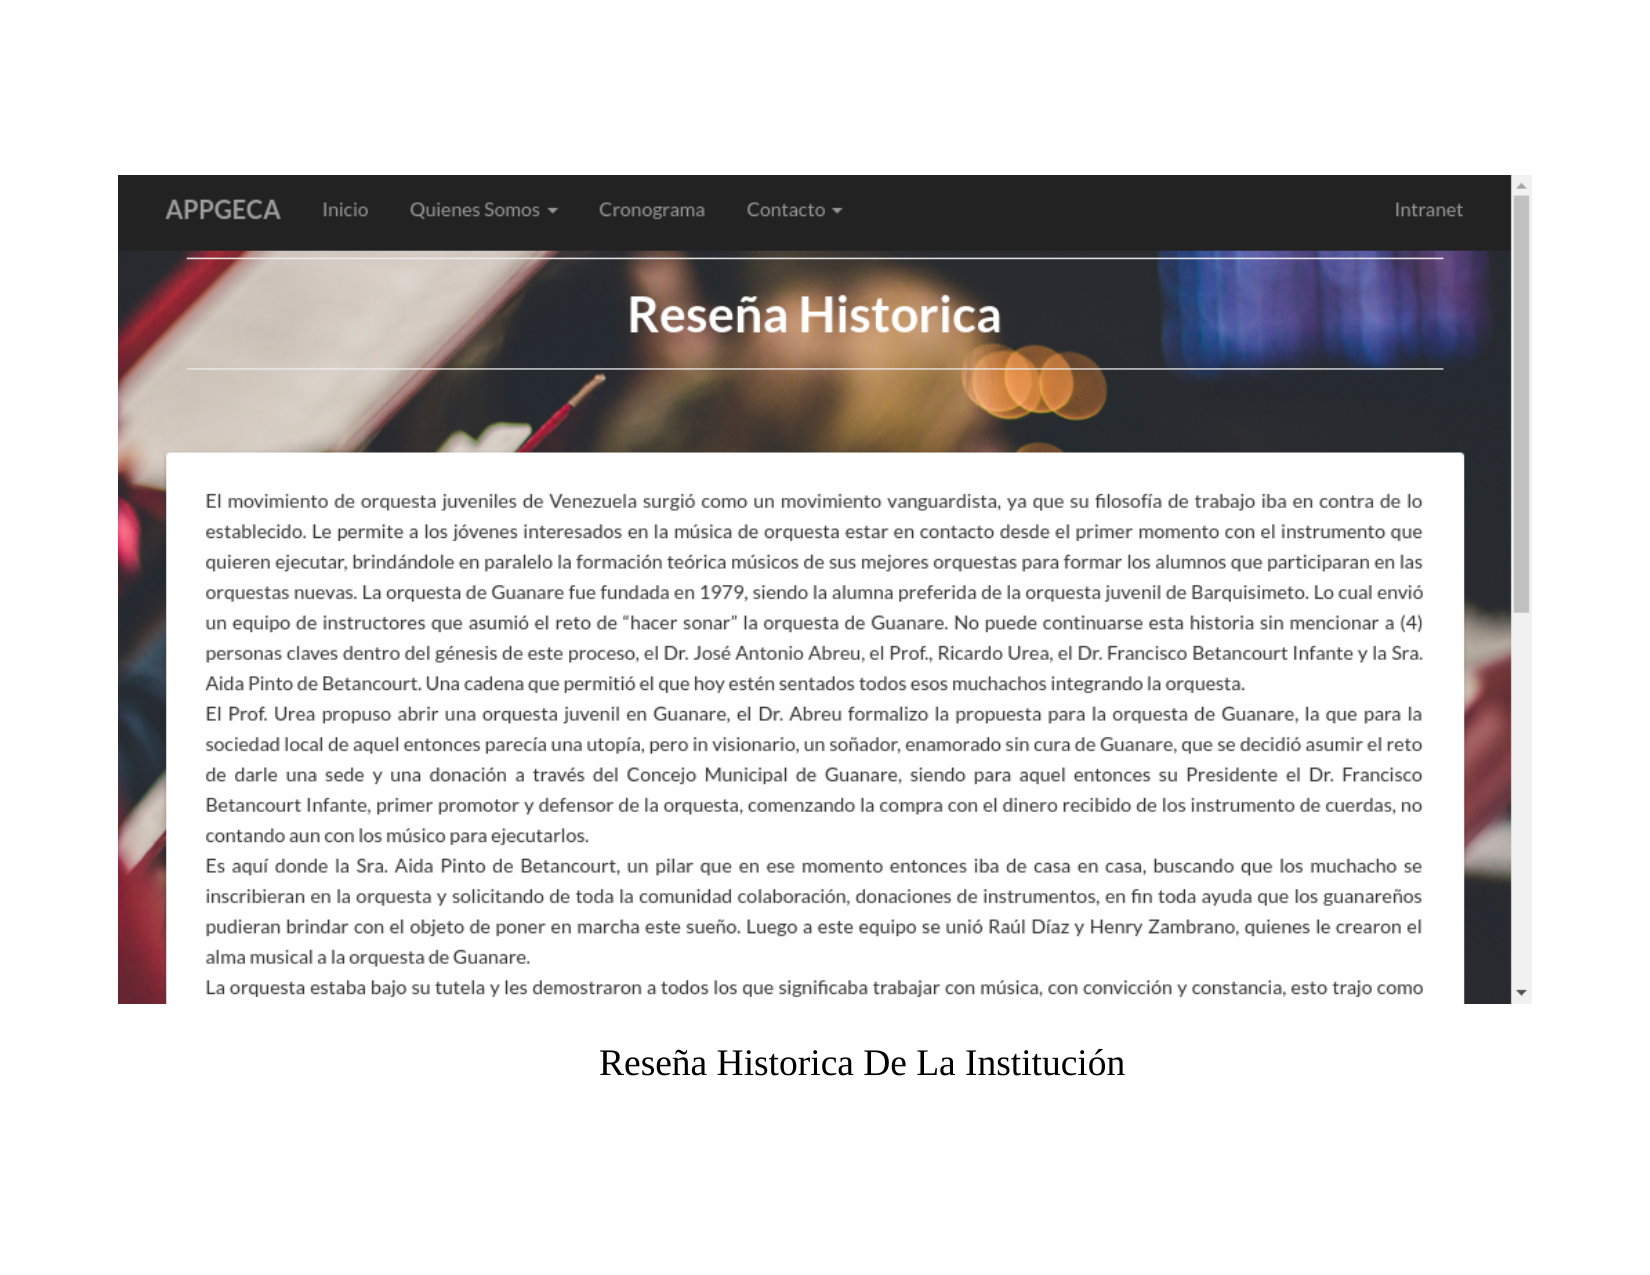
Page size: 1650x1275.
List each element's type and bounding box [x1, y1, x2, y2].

picture [118, 175, 1532, 1004]
